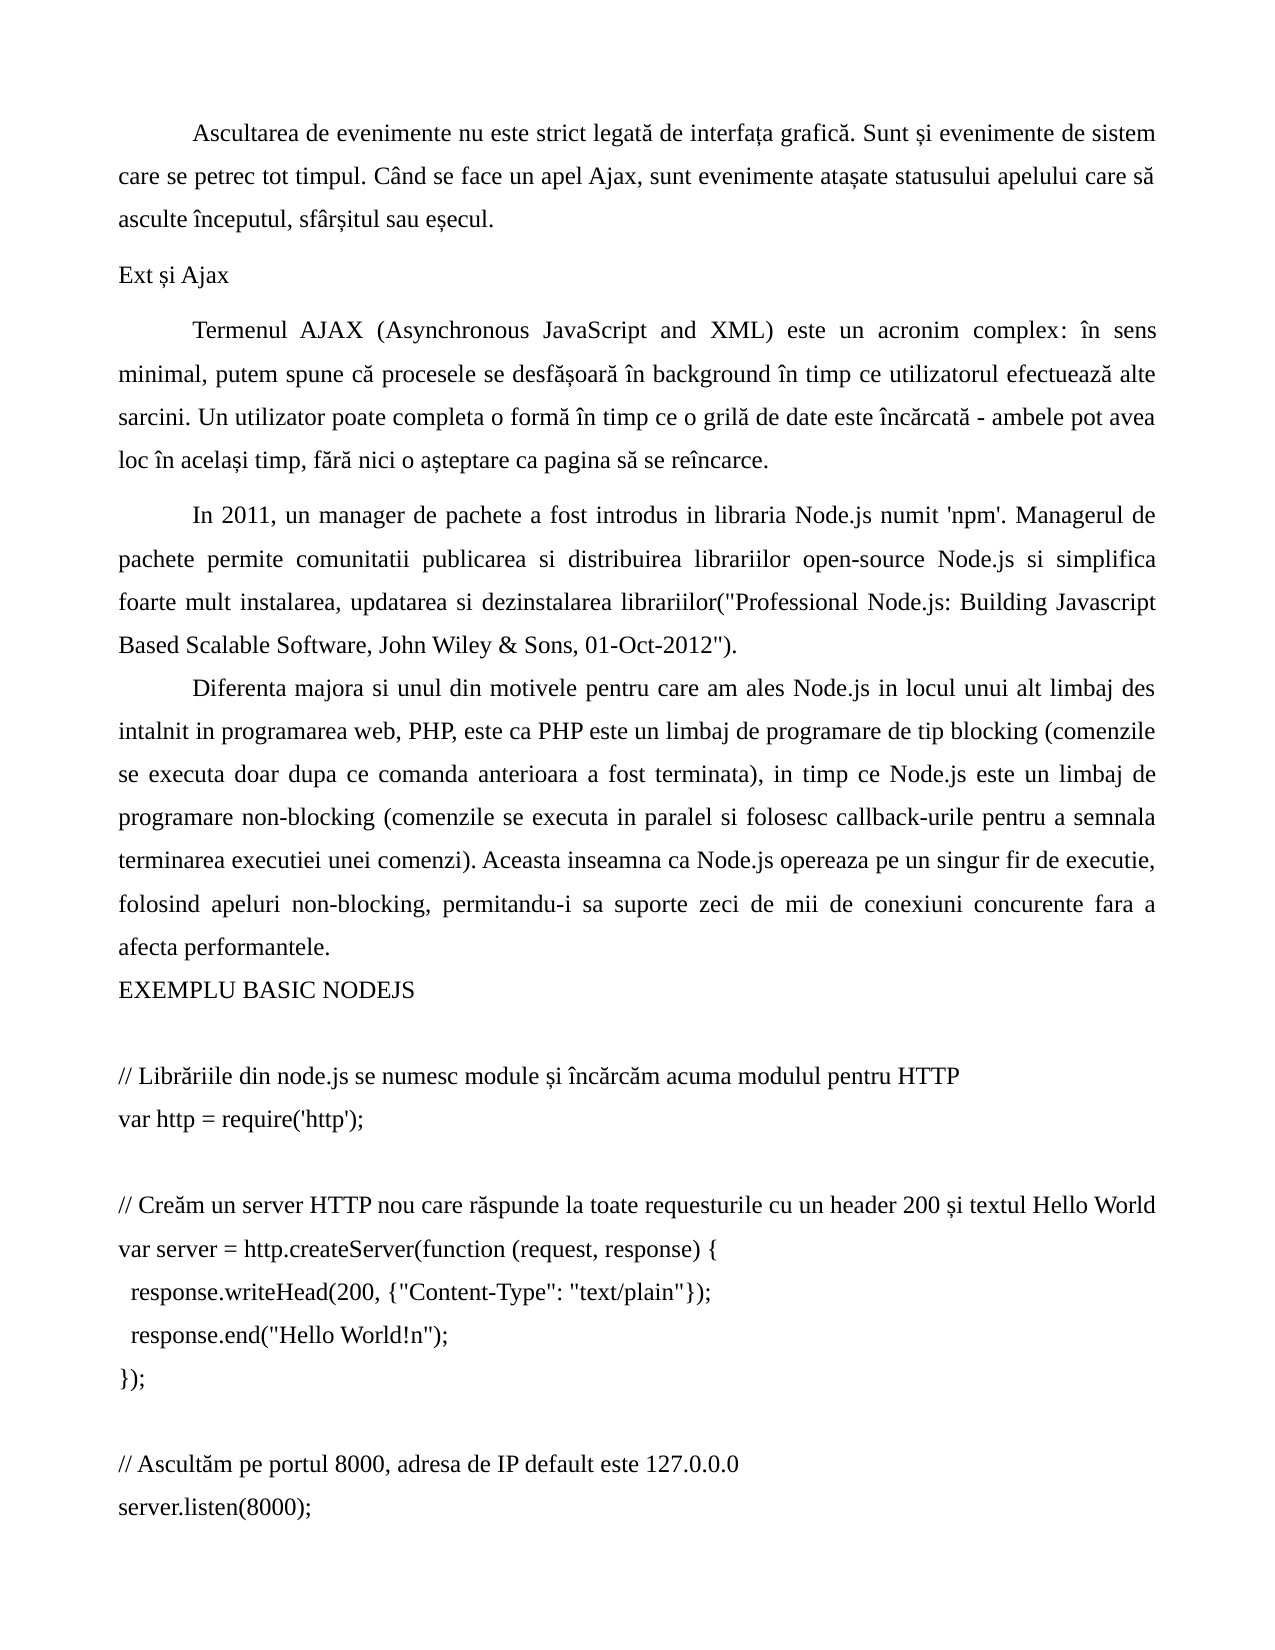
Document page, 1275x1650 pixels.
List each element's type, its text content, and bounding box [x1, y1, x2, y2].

text Ext și Ajax [118, 260, 1157, 289]
text In 2011, un manager de pachete a fost introdus in libraria Node.js numit 'npm'. Managerul de pachete permite comunitatii publicarea si distribuirea librariilor open-source Node.js si simplifica foarte mult instalarea, updatarea si dezinstalarea librariilor("Professional Node.js: Building Javascript Based Scalable Software, John Wiley & Sons, 01-Oct-2012"). [118, 501, 1157, 659]
text response.writeHead(200, {"Content-Type": "text/plain"}); [118, 1277, 1157, 1306]
text // Ascultăm pe portul 8000, adresa de IP default este 127.0.0.0 [118, 1449, 1157, 1478]
text EXEMPLU BASIC NODEJS [118, 975, 1157, 1004]
text Diferenta majora si unul din motivele pentru care am ales Node.js in locul unui alt limbaj des intalnit in programarea web, PHP, este ca PHP este un limbaj de programare de tip blocking (comenzile se executa doar dupa ce comanda anterioara a fost terminata), in timp ce Node.js este un limbaj de programare non-blocking (comenzile se executa in paralel si folosesc callback-urile pentru a semnala terminarea executiei unei comenzi). Aceasta inseamna ca Node.js opereaza pe un singur fir de executie, folosind apeluri non-blocking, permitandu-i sa suporte zeci de mii de conexiuni concurente fara a afecta performantele. [118, 673, 1157, 961]
text // Creăm un server HTTP nou care răspunde la toate requesturile cu un header 200 și textul Hello World [118, 1191, 1157, 1219]
text var server = http.createServer(function (request, response) { [118, 1234, 1157, 1262]
text var http = require('http'); [118, 1104, 1157, 1133]
text }); [118, 1363, 1157, 1392]
text // Librăriile din node.js se numesc module și încărcăm acuma modulul pentru HTTP [118, 1061, 1157, 1090]
text Ascultarea de evenimente nu este strict legată de interfața grafică. Sunt și evenimente de sistem care se petrec tot timpul. Când se face un apel Ajax, sunt evenimente atașate statusului apelului care să asculte începutul, sfârșitul sau eșecul. [118, 118, 1157, 233]
text Termenul AJAX (Asynchronous JavaScript and XML) este un acronim complex: în sens minimal, putem spune că procesele se desfășoară în background în timp ce utilizatorul efectuează alte sarcini. Un utilizator poate completa o formă în timp ce o grilă de date este încărcată - ambele pot avea loc în același timp, fără nici o așteptare ca pagina să se reîncarce. [118, 316, 1157, 474]
text server.listen(8000); [118, 1492, 1157, 1521]
text response.end("Hello World!n"); [118, 1320, 1157, 1349]
